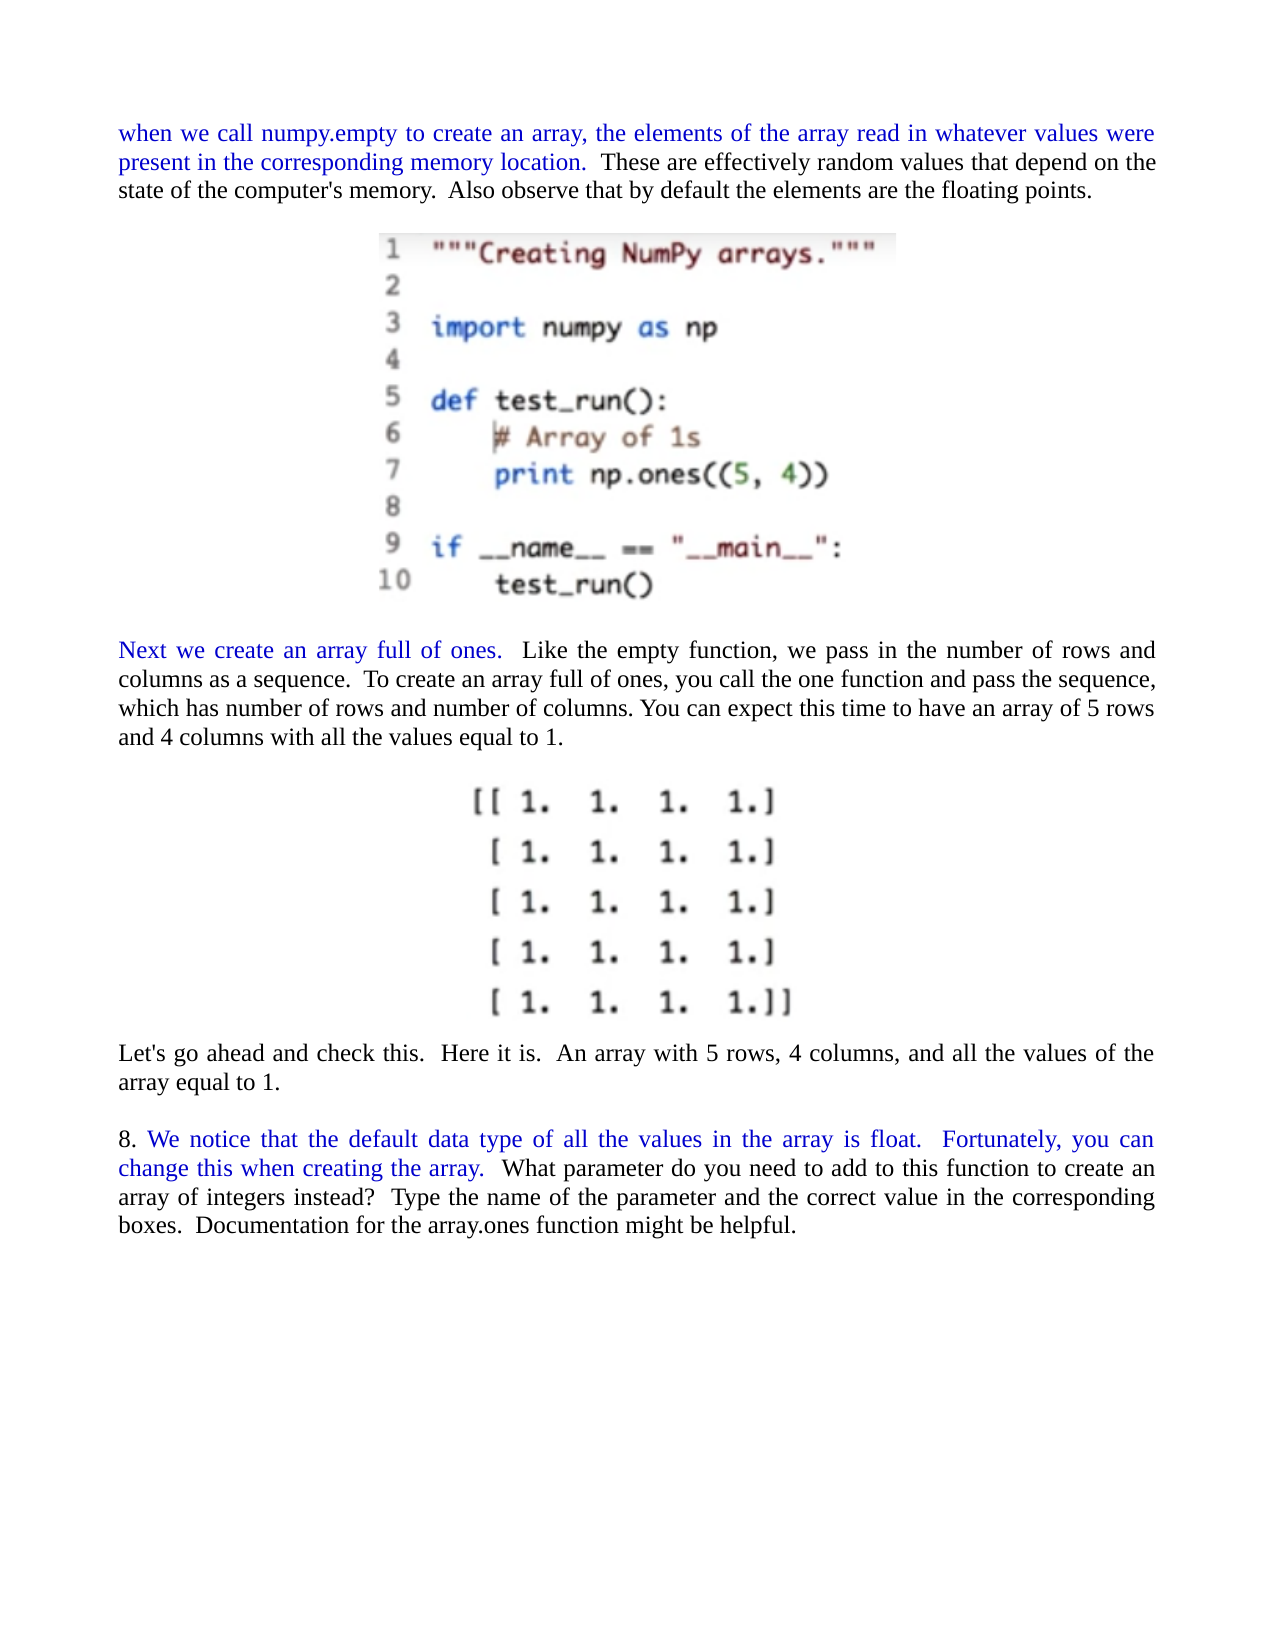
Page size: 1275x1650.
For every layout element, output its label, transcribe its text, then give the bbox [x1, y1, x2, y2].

picture [466, 779, 809, 1022]
picture [378, 233, 897, 602]
text when we call numpy.empty to create an array, the elements of the array read in whatever values were present in the corresponding memory location. These are effectively random values that depend on the state of the computer's memory. Also observe that by default the elements are the floating points. [118, 118, 1157, 204]
text Next we create an array full of ones. Like the empty function, we pass in the number of rows and columns as a sequence. To create an array full of ones, you call the one function and pass the sequence, which has number of rows and number of columns. You can expect this time to have an array of 5 rows and 4 columns with all the values equal to 1. [118, 636, 1157, 751]
text 8. We notice that the default data type of all the values in the array is float. Fortunately, you can change this when creating the array. What parameter do you need to add to this function to create an array of integers instead? Type the name of the parameter and the correct value in the corresponding boxes. Documentation for the array.ones function might be helpful. [118, 1124, 1157, 1239]
text Let's go ahead and check this. Here it is. An array with 5 rows, 4 columns, and all the values of the array equal to 1. [118, 1038, 1157, 1096]
